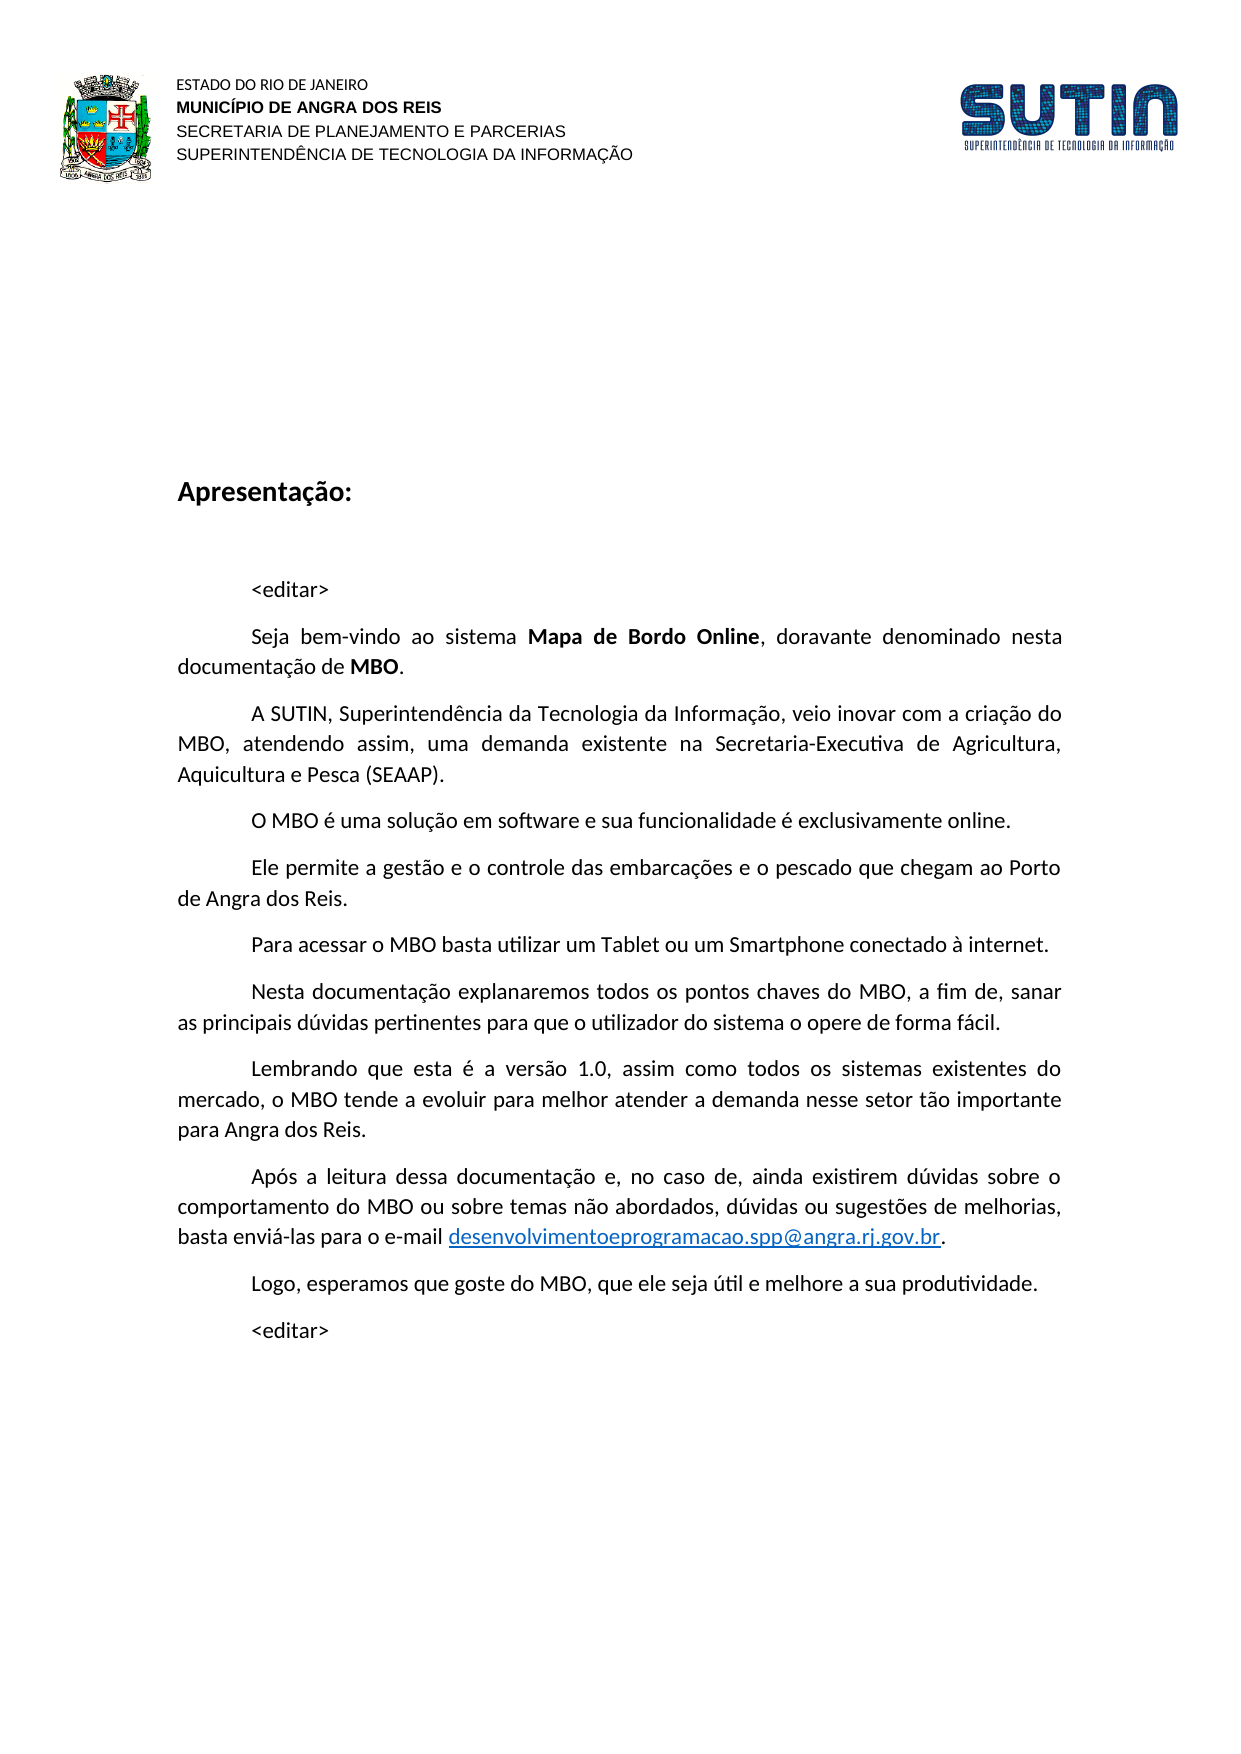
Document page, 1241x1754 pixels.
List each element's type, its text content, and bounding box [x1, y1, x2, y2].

text Apresentação: [177, 473, 1063, 509]
text Após a leitura dessa documentação e, no caso de, ainda existirem dúvidas sobre o comportamento do MBO ou sobre temas não abordados, dúvidas ou sugestões de melhorias, basta enviá-las para o e-mail desenvolvimentoeprogramacao.spp@angra.rj.gov.br. [177, 1162, 1063, 1250]
text A SUTIN, Superintendência da Tecnologia da Informação, veio inovar com a criação do MBO, atendendo assim, uma demanda existente na Secretaria-Executiva de Agricultura, Aquicultura e Pesca (SEAAP). [177, 699, 1063, 788]
text Nesta documentação explanaremos todos os pontos chaves do MBO, a fim de, sanar as principais dúvidas pertinentes para que o utilizador do sistema o opere de forma fácil. [177, 977, 1063, 1036]
text <editar> [177, 1316, 1063, 1344]
text Para acessar o MBO basta utilizar um Tablet ou um Smartphone conectado à internet. [177, 931, 1063, 958]
text Lembrando que esta é a versão 1.0, assim como todos os sistemas existentes do mercado, o MBO tende a evoluir para melhor atender a demanda nesse setor tão importante para Angra dos Reis. [177, 1054, 1063, 1143]
text O MBO é uma solução em software e sua funcionalidade é exclusivamente online. [177, 807, 1063, 834]
text Seja bem-vindo ao sistema Mapa de Bordo Online, doravante denominado nesta documentação de MBO. [177, 622, 1063, 680]
text Logo, esperamos que goste do MBO, que ele seja útil e melhore a sua produtividade. [177, 1269, 1063, 1297]
picture [59, 73, 155, 185]
picture [955, 81, 1181, 157]
text <editar> [177, 575, 1063, 603]
text Ele permite a gestão e o controle das embarcações e o pescado que chegam ao Porto de Angra dos Reis. [177, 853, 1063, 912]
